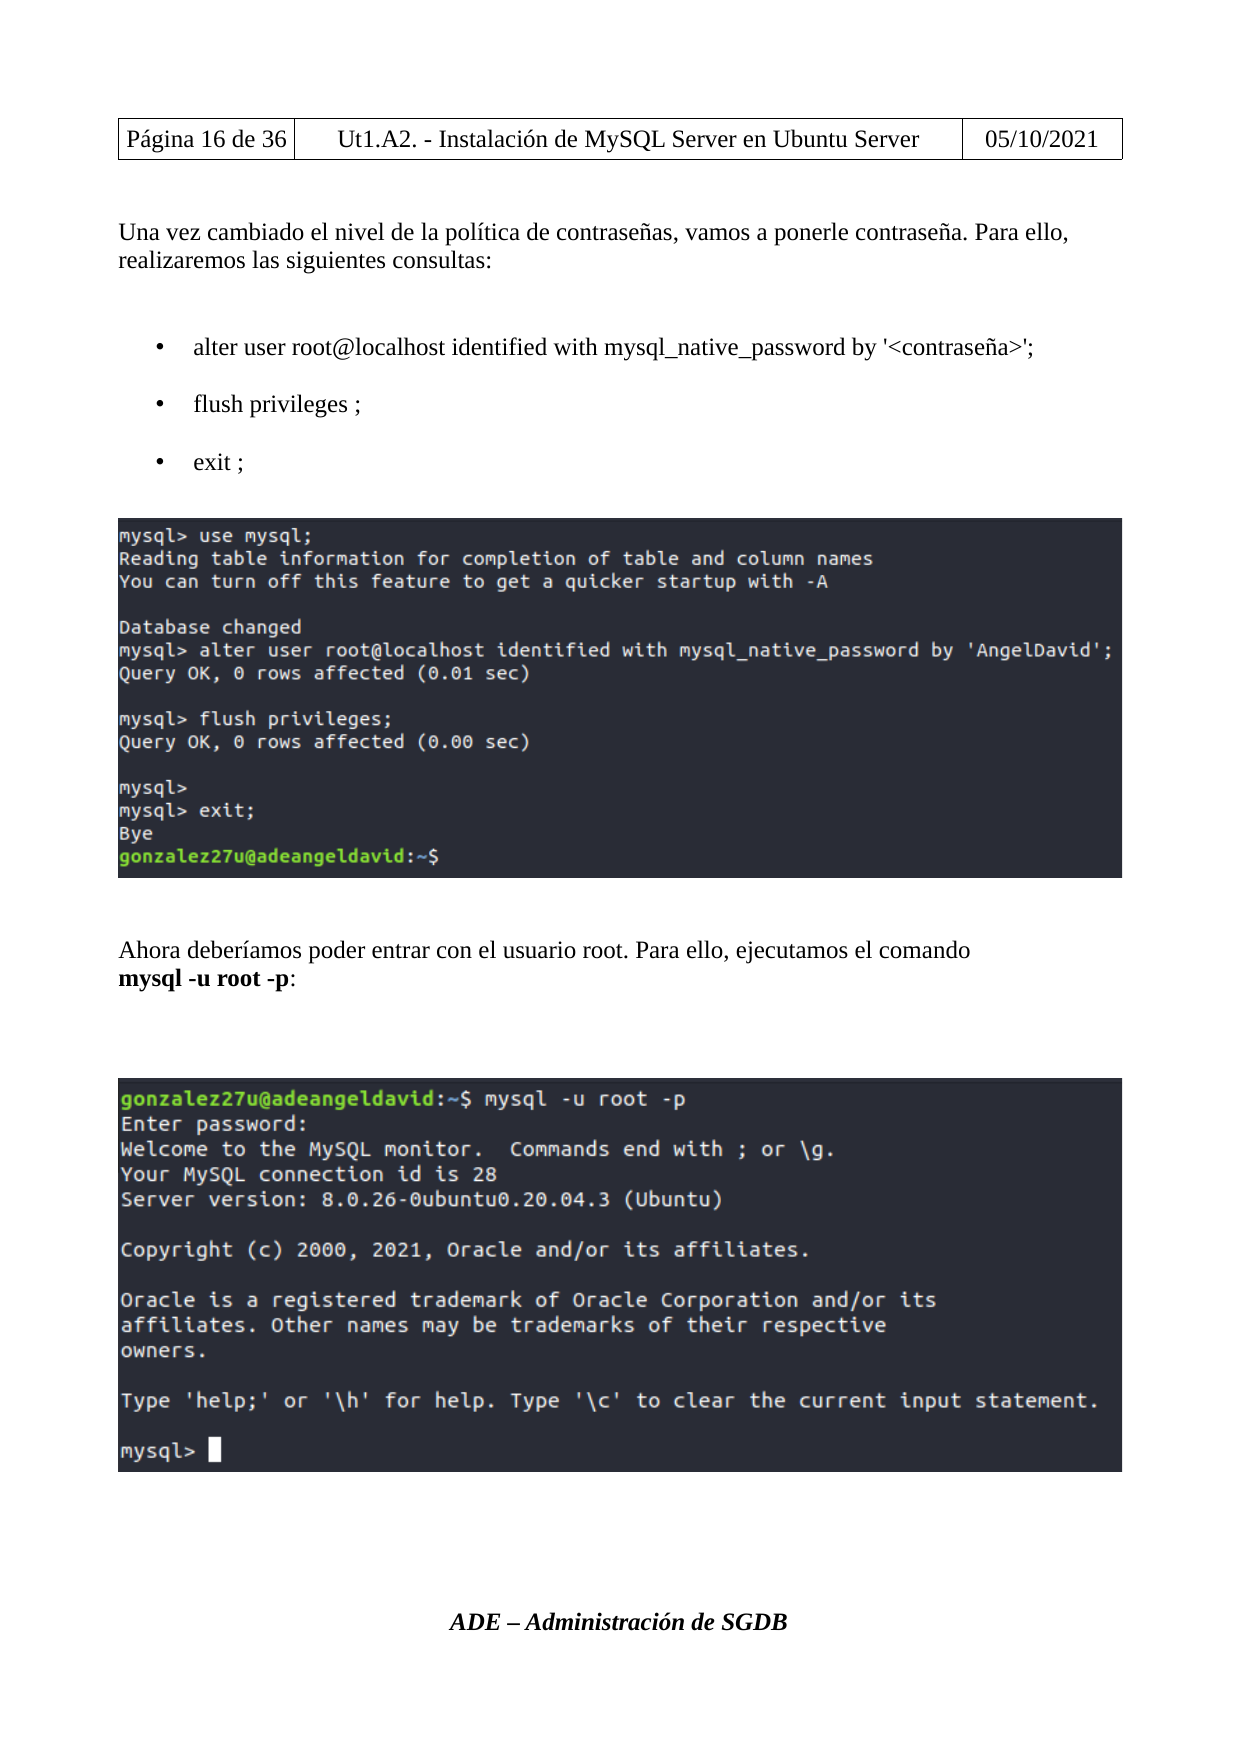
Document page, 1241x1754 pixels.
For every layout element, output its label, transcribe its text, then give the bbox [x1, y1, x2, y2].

picture [118, 1078, 1123, 1472]
text mysql -u root -p: [118, 963, 1122, 992]
list flush privileges ; [156, 389, 1122, 418]
picture [118, 518, 1123, 878]
list exit ; [156, 447, 1122, 476]
text Una vez cambiado el nivel de la política de contraseñas, vamos a ponerle contraseña. Para ello, realizaremos las siguientes consultas: [118, 217, 1122, 274]
list alter user root@localhost identified with mysql_native_password by '<contraseña>'; [156, 332, 1122, 361]
text Ahora deberíamos poder entrar con el usuario root. Para ello, ejecutamos el comando [118, 935, 1122, 963]
